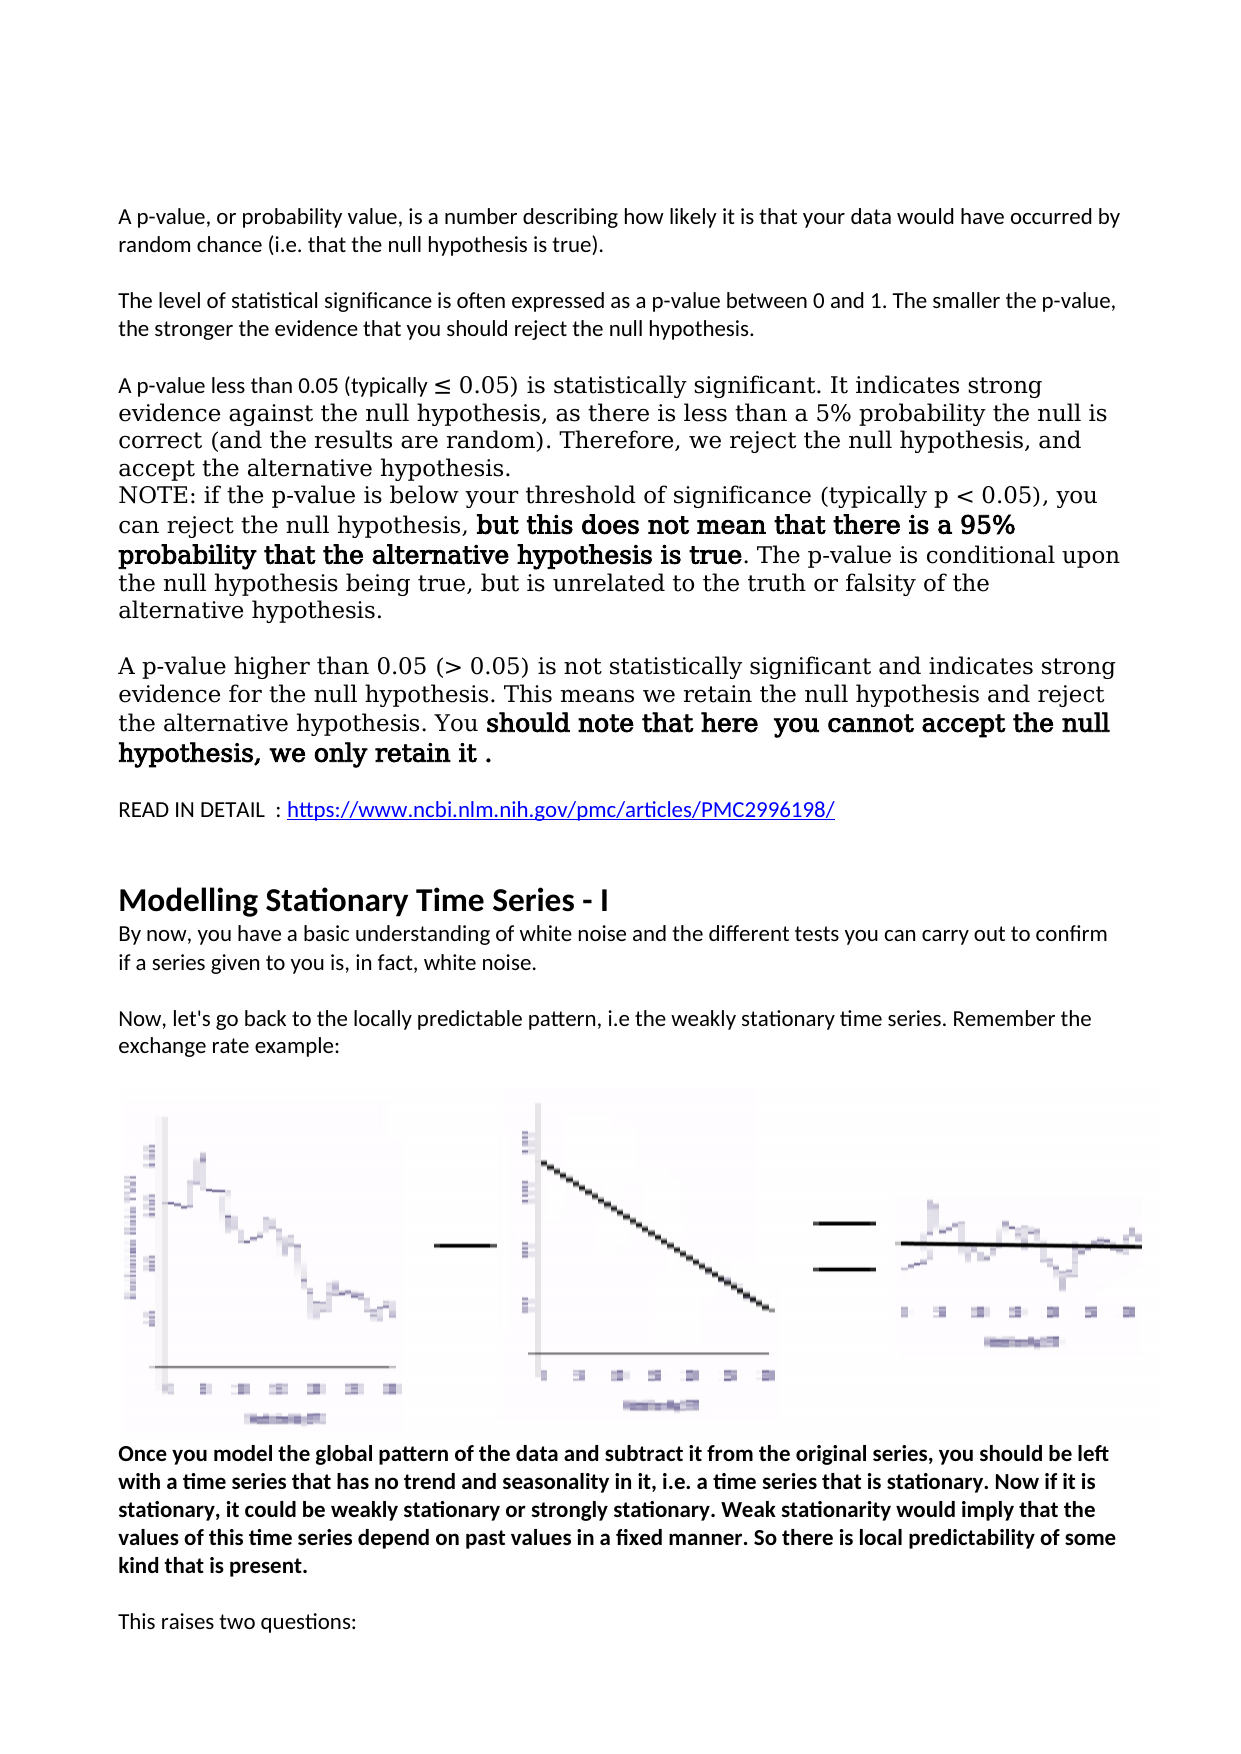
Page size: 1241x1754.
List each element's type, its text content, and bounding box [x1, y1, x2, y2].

text READ IN DETAIL : https://www.ncbi.nlm.nih.gov/pmc/articles/PMC2996198/ [118, 795, 1122, 823]
text A p-value less than 0.05 (typically ≤ 0.05) is statistically significant. It indicates strong evidence against the null hypothesis, as there is less than a 5% probability the null is correct (and the results are random). Therefore, we reject the null hypothesis, and accept the alternative hypothesis. [118, 370, 1122, 481]
text Once you model the global pattern of the data and subtract it from the original series, you should be left with a time series that has no trend and seasonality in it, i.e. a time series that is stationary. Now if it is stationary, it could be weakly stationary or strongly stationary. Weak stationarity would imply that the values of this time series depend on past values in a fixed manner. So there is local predictability of some kind that is present. [118, 1440, 1122, 1579]
text This raises two questions: [118, 1607, 1122, 1635]
text Now, let's go back to the locally predictable pattern, i.e the weakly stationary time series. Remember the exchange rate example: [118, 1004, 1122, 1060]
text A p-value, or probability value, is a number describing how likely it is that your data would have occurred by random chance (i.e. that the null hypothesis is true). [118, 202, 1122, 258]
text The level of statistical significance is often expressed as a p-value between 0 and 1. The smaller the p-value, the stronger the evidence that you should reject the null hypothesis. [118, 286, 1122, 342]
text A p-value higher than 0.05 (> 0.05) is not statistically significant and indicates strong evidence for the null hypothesis. This means we retain the null hypothesis and reject the alternative hypothesis. You should note that here you cannot accept the null hypothesis, we only retain it . [118, 652, 1122, 767]
text NOTE: if the p-value is below your threshold of significance (typically p < 0.05), you can reject the null hypothesis, but this does not mean that there is a 95% probability that the alternative hypothesis is true. The p-value is conditional upon the null hypothesis being true, but is unrelated to the truth or falsity of the alternative hypothesis. [118, 481, 1122, 624]
text By now, you have a basic understanding of white noise and the different tests you can carry out to confirm if a series given to you is, in fact, white noise. [118, 919, 1122, 976]
text Modelling Stationary Time Series - I [118, 879, 1122, 919]
